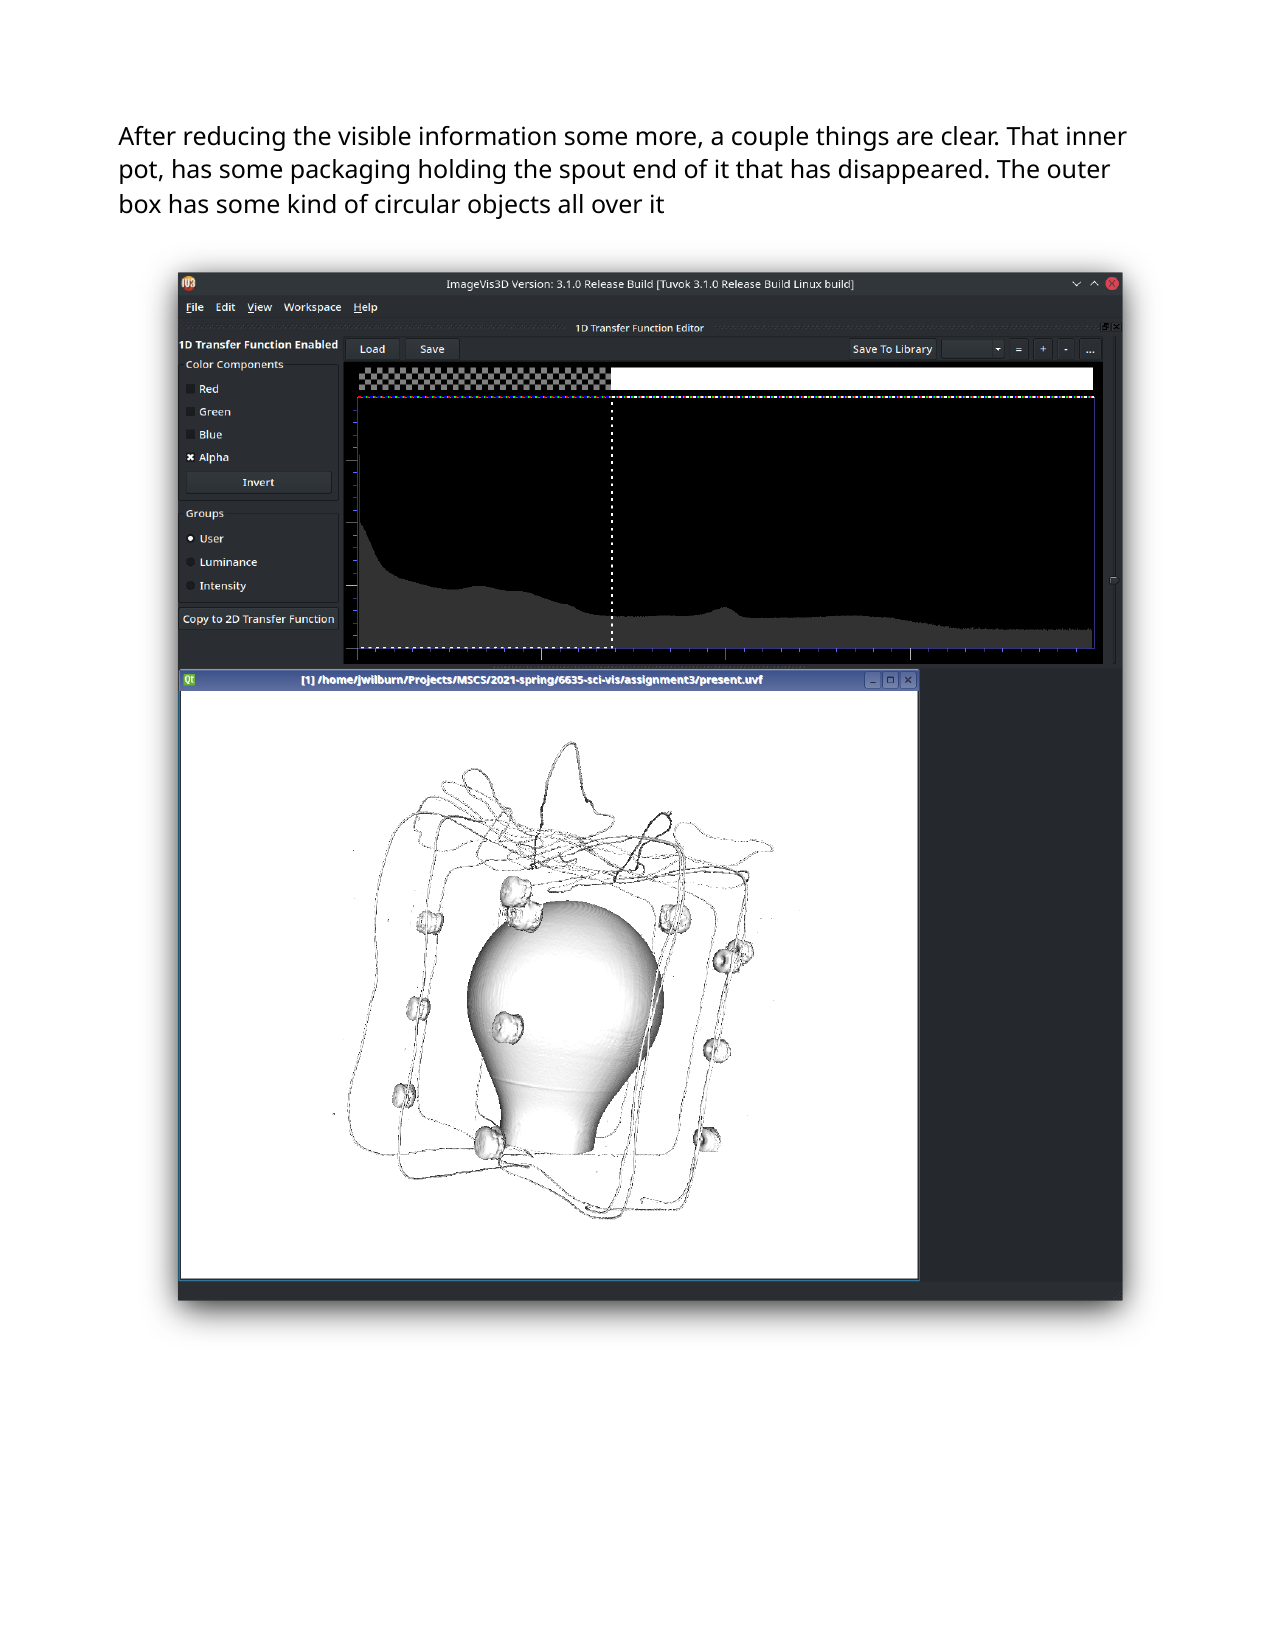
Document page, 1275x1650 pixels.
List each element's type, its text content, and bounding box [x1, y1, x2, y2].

picture [130, 233, 1170, 1357]
text After reducing the visible information some more, a couple things are clear. That inner pot, has some packaging holding the spout end of it that has disappeared. The outer box has some kind of circular objects all over it [118, 118, 1157, 220]
